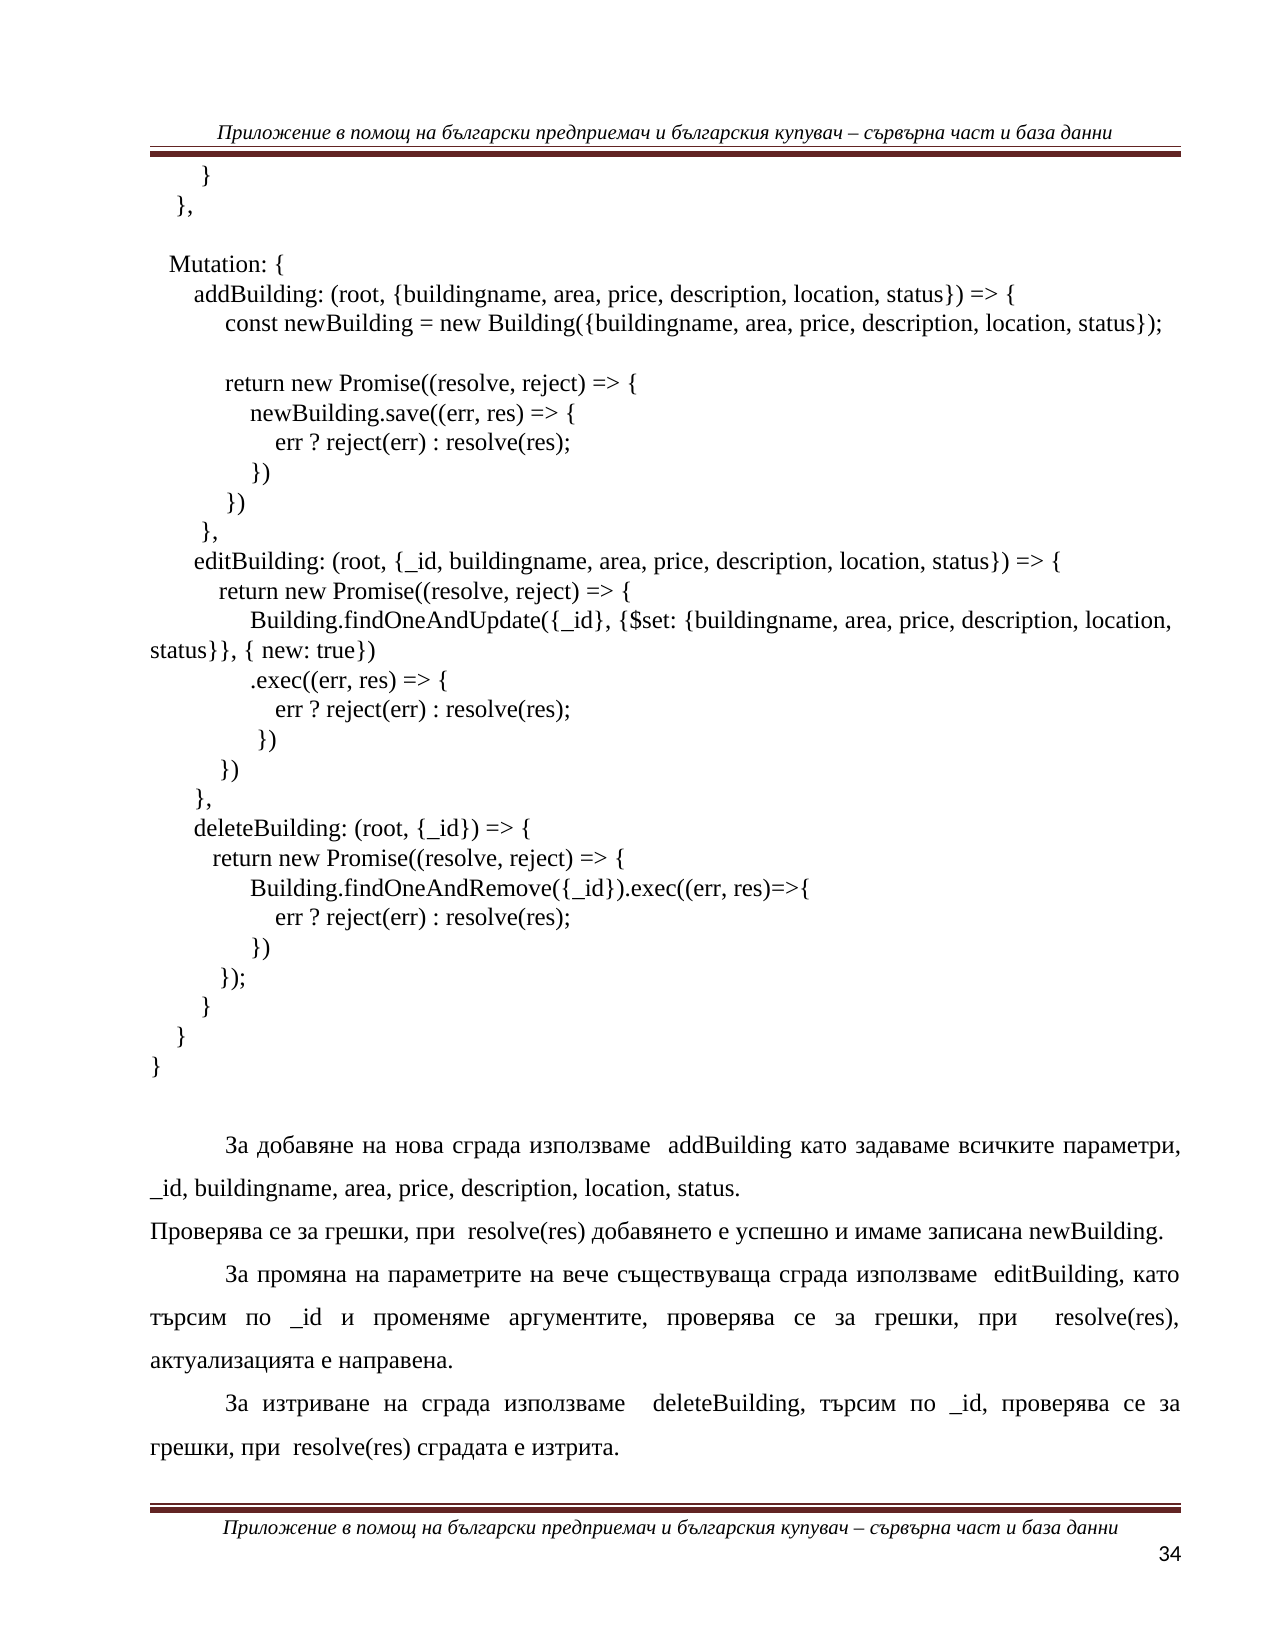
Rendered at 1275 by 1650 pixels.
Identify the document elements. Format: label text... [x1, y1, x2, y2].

text editBuilding: (root, {_id, buildingname, area, price, description, location, status}) => { [150, 545, 1181, 575]
text } [150, 1020, 1181, 1050]
text const newBuilding = new Building({buildingname, area, price, description, location, status}); [150, 308, 1181, 337]
text }) [150, 931, 1181, 961]
text }, [150, 189, 1181, 218]
text Building.findOneAndUpdate({_id}, {$set: {buildingname, area, price, description, location, status}}, { new: true}) [150, 604, 1181, 664]
text }) [150, 486, 1181, 515]
text }); [150, 961, 1181, 990]
text return new Promise((resolve, reject) => { [150, 575, 1181, 604]
text deleteBuilding: (root, {_id}) => { [150, 812, 1181, 842]
text Building.findOneAndRemove({_id}).exec((err, res)=>{ [150, 872, 1181, 901]
text }, [150, 515, 1181, 545]
text За промяна на параметрите на вече съществуваща сграда използваме editBuilding, като търсим по _id и променяме аргументите, проверява се за грешки, при resolve(res), актуализацията е направена. [150, 1259, 1181, 1374]
text За добавяне на нова сграда използваме addBuilding като задаваме всичките параметри, _id, buildingname, area, price, description, location, status. [150, 1130, 1181, 1202]
text err ? reject(err) : resolve(res); [150, 693, 1181, 723]
text err ? reject(err) : resolve(res); [150, 426, 1181, 456]
text return new Promise((resolve, reject) => { [150, 367, 1181, 397]
text return new Promise((resolve, reject) => { [150, 842, 1181, 872]
text }) [150, 753, 1181, 783]
text }) [150, 723, 1181, 753]
text newBuilding.save((err, res) => { [150, 397, 1181, 426]
text addBuilding: (root, {buildingname, area, price, description, location, status}) => { [150, 278, 1181, 308]
text }) [150, 456, 1181, 486]
text За изтриване на сграда използваме deleteBuilding, търсим по _id, проверява се за грешки, при resolve(res) сградата е изтрита. [150, 1388, 1181, 1460]
text Проверява се за грешки, при resolve(res) добавянето е успешно и имаме записана newBuilding. [150, 1216, 1181, 1245]
text .exec((err, res) => { [150, 664, 1181, 693]
text Mutation: { [150, 248, 1181, 278]
text }, [150, 783, 1181, 812]
text } [150, 159, 1181, 189]
text } [150, 1050, 1181, 1079]
text } [150, 990, 1181, 1020]
text err ? reject(err) : resolve(res); [150, 901, 1181, 931]
